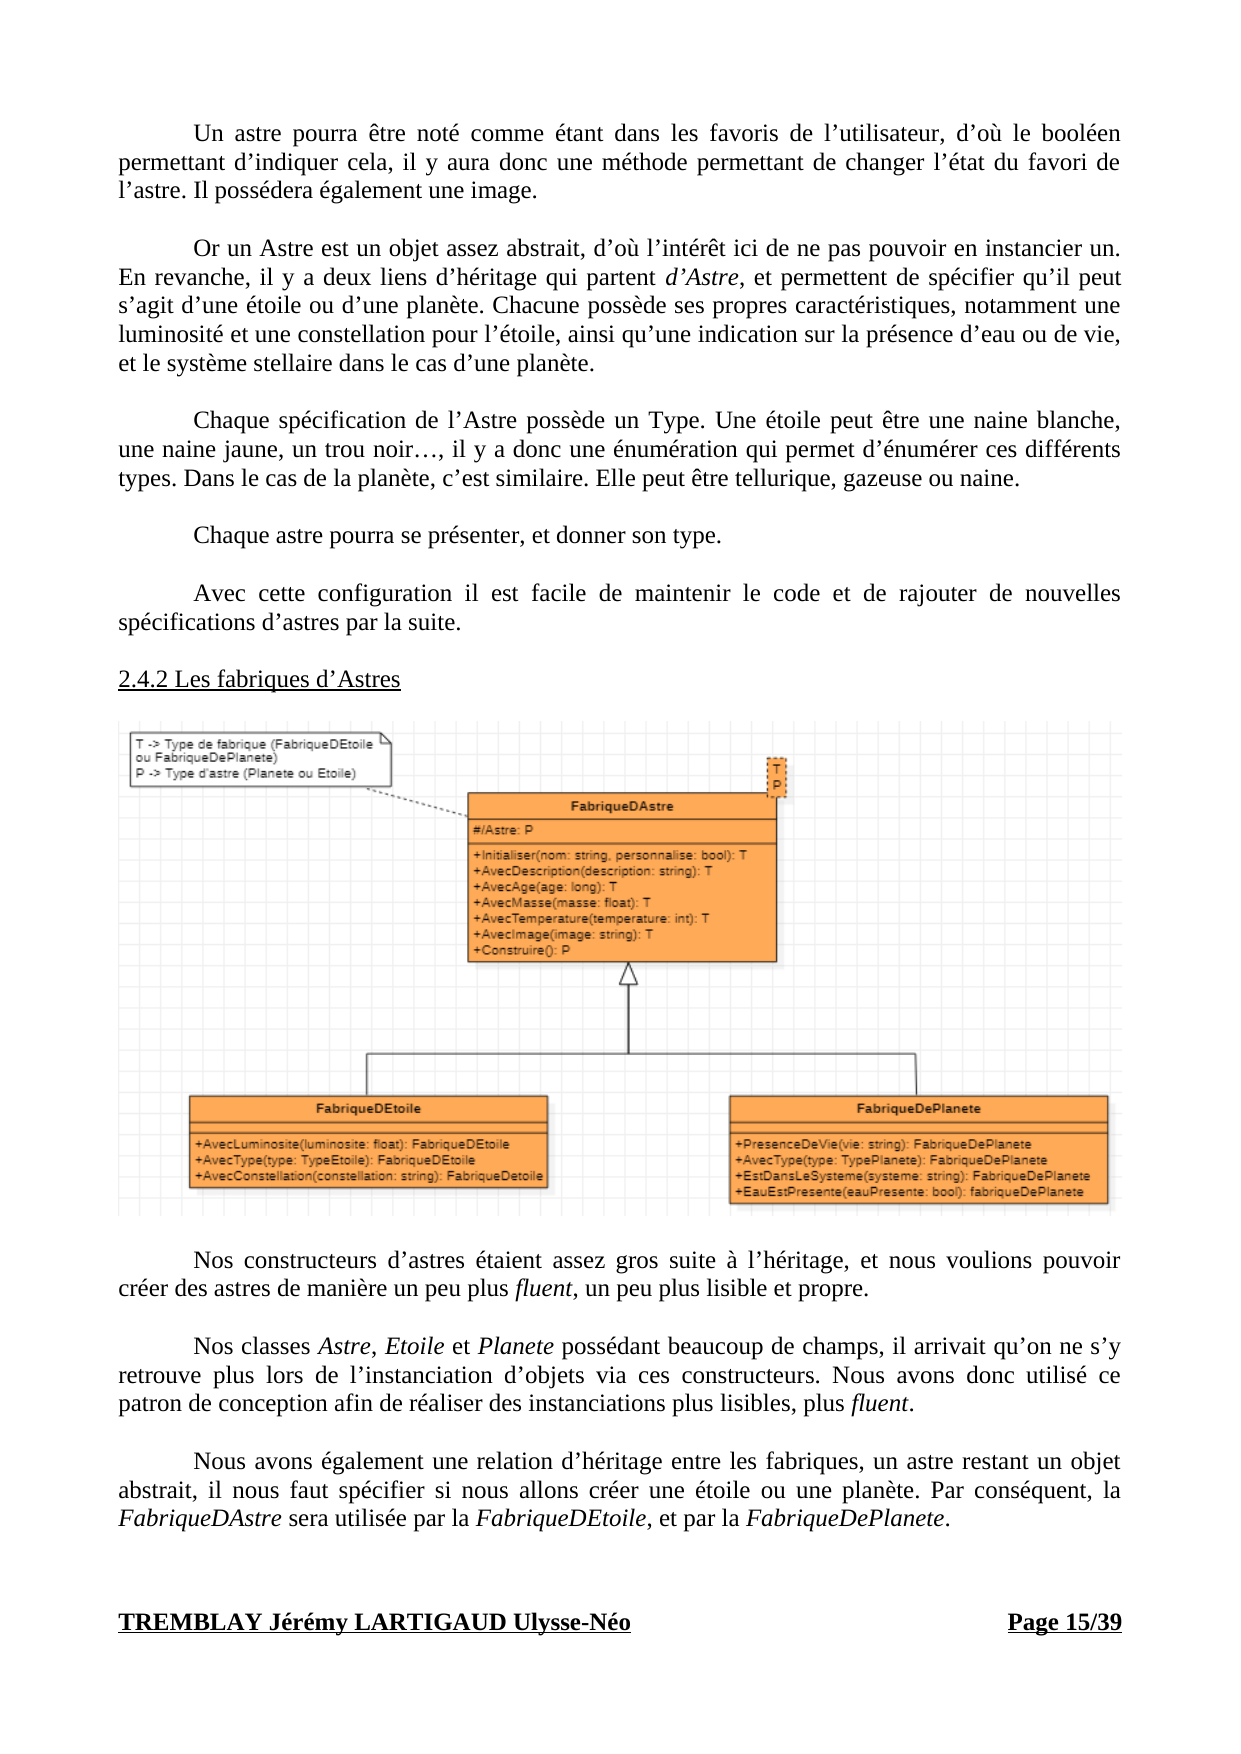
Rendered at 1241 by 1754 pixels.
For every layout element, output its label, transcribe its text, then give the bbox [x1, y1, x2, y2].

text Or un Astre est un objet assez abstrait, d’où l’intérêt ici de ne pas pouvoir en instancier un. En revanche, il y a deux liens d’héritage qui partent d’Astre, et permettent de spécifier qu’il peut s’agit d’une étoile ou d’une planète. Chacune possède ses propres caractéristiques, notamment une luminosité et une constellation pour l’étoile, ainsi qu’une indication sur la présence d’eau ou de vie, et le système stellaire dans le cas d’une planète. [118, 233, 1122, 377]
text 2.4.2 Les fabriques d’Astres [118, 664, 1122, 693]
text Nous avons également une relation d’héritage entre les fabriques, un astre restant un objet abstrait, il nous faut spécifier si nous allons créer une étoile ou une planète. Par conséquent, la FabriqueDAstre sera utilisée par la FabriqueDEtoile, et par la FabriqueDePlanete. [118, 1446, 1122, 1532]
text Un astre pourra être noté comme étant dans les favoris de l’utilisateur, d’où le booléen permettant d’indiquer cela, il y aura donc une méthode permettant de changer l’état du favori de l’astre. Il possédera également une image. [118, 118, 1122, 204]
text Nos constructeurs d’astres étaient assez gros suite à l’héritage, et nous voulions pouvoir créer des astres de manière un peu plus fluent, un peu plus lisible et propre. [118, 1245, 1122, 1302]
text Chaque astre pourra se présenter, et donner son type. [118, 521, 1122, 549]
text Nos classes Astre, Etoile et Planete possédant beaucoup de champs, il arrivait qu’on ne s’y retrouve plus lors de l’instanciation d’objets via ces constructeurs. Nous avons donc utilisé ce patron de conception afin de réaliser des instanciations plus lisibles, plus fluent. [118, 1331, 1122, 1417]
picture [118, 721, 1123, 1216]
text Avec cette configuration il est facile de maintenir le code et de rajouter de nouvelles spécifications d’astres par la suite. [118, 578, 1122, 636]
text Chaque spécification de l’Astre possède un Type. Une étoile peut être une naine blanche, une naine jaune, un trou noir…, il y a donc une énumération qui permet d’énumérer ces différents types. Dans le cas de la planète, c’est similaire. Elle peut être tellurique, gazeuse ou naine. [118, 406, 1122, 492]
